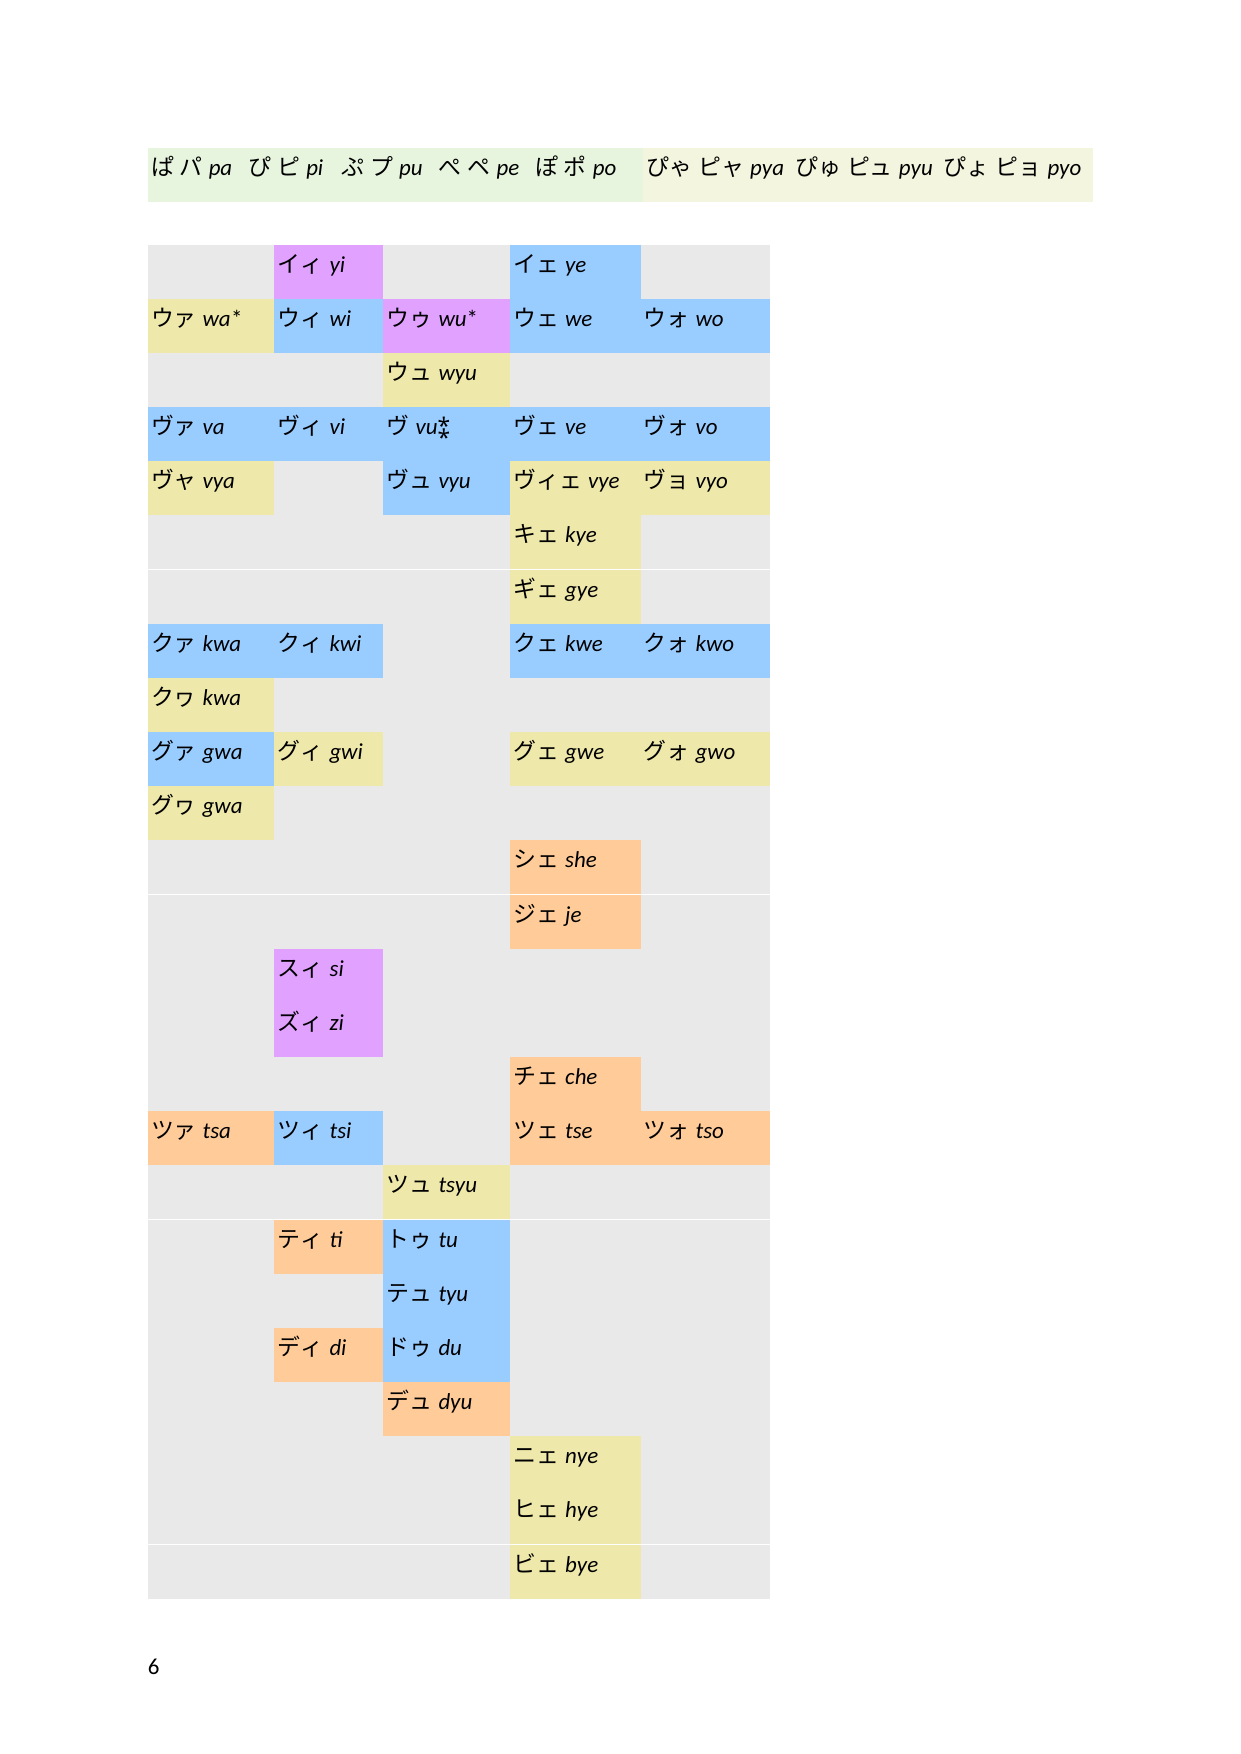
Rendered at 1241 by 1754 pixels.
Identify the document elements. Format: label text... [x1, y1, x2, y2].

table_cell チェ che [510, 1057, 641, 1111]
table_cell [148, 1057, 510, 1111]
table_cell [641, 1436, 770, 1490]
table_cell ヴョ vyo [641, 461, 770, 515]
table_cell シェ she [510, 840, 641, 894]
table_cell [641, 1545, 770, 1599]
table_cell ぴゅ ピュ pyu [792, 148, 941, 202]
table_cell ヒェ hye [510, 1490, 641, 1544]
table_cell ビェ bye [510, 1545, 641, 1599]
table_cell [641, 895, 770, 949]
table_cell [148, 570, 510, 624]
table_header イィ yi [274, 245, 383, 299]
table_cell ぽ ポ po [532, 148, 643, 202]
table_cell スィ si [274, 949, 383, 1003]
table_cell [148, 1165, 383, 1219]
table_cell ウゥ wu* [383, 299, 510, 353]
table_cell グィ gwi [274, 732, 383, 786]
table_cell [148, 1545, 510, 1599]
table_cell [148, 1274, 383, 1328]
table_cell [148, 515, 510, 569]
table_cell [148, 1436, 510, 1490]
table_cell [148, 949, 274, 1003]
table_cell ヴィェ vye [510, 461, 641, 515]
table_cell クォ kwo [641, 624, 770, 678]
table_cell [641, 570, 770, 624]
table_cell ツェ tse [510, 1111, 641, 1165]
table_cell [510, 353, 770, 407]
table_header [641, 245, 770, 299]
table_cell [274, 678, 770, 732]
table_cell グァ gwa [148, 732, 274, 786]
table_cell [148, 1328, 274, 1382]
table_cell ドゥ du [383, 1328, 510, 1382]
table_cell クヮ kwa [148, 678, 274, 732]
table_cell ぴ ピ pi [245, 148, 338, 202]
table_cell [510, 1274, 770, 1328]
table_cell [274, 786, 770, 840]
table_cell [148, 1003, 274, 1057]
table_cell クィ kwi [274, 624, 383, 678]
table_cell ウュ wyu [383, 353, 510, 407]
table_cell ディ di [274, 1328, 383, 1382]
table_cell ズィ zi [274, 1003, 383, 1057]
table_cell キェ kye [510, 515, 641, 569]
table_cell ウォ wo [641, 299, 770, 353]
table_cell [510, 1328, 770, 1382]
table_cell [641, 1490, 770, 1544]
table_cell テュ tyu [383, 1274, 510, 1328]
table_cell ぷ プ pu [338, 148, 436, 202]
table_cell [383, 949, 770, 1003]
table_cell ツォ tso [641, 1111, 770, 1165]
table_cell ヴャ vya [148, 461, 274, 515]
table_cell [510, 1165, 770, 1219]
table_cell [510, 1382, 770, 1436]
table_cell [148, 1220, 274, 1274]
table_cell [148, 840, 510, 894]
table_cell ツァ tsa [148, 1111, 274, 1165]
table_cell ヴォ vo [641, 407, 770, 461]
table_cell ぴゃ ピャ pya [643, 148, 792, 202]
table_cell ぱ パ pa [148, 148, 245, 202]
table_cell [148, 1382, 383, 1436]
table_cell クァ kwa [148, 624, 274, 678]
table_cell ヴュ vyu [383, 461, 510, 515]
table_cell [383, 624, 510, 678]
table_cell [383, 1111, 510, 1165]
table_cell ヴ vu⁑ [383, 407, 510, 461]
table_cell [274, 461, 383, 515]
table_cell [148, 1490, 510, 1544]
table_cell ぺ ペ pe [436, 148, 532, 202]
table_cell ヴェ ve [510, 407, 641, 461]
table_cell グェ gwe [510, 732, 641, 786]
table_cell [148, 353, 383, 407]
table_cell ジェ je [510, 895, 641, 949]
table_cell ギェ gye [510, 570, 641, 624]
table_cell ニェ nye [510, 1436, 641, 1490]
table_header イェ ye [510, 245, 641, 299]
table_cell [641, 1057, 770, 1111]
table_cell デュ dyu [383, 1382, 510, 1436]
table_cell [641, 515, 770, 569]
table_cell [383, 1003, 770, 1057]
table_cell ツィ tsi [274, 1111, 383, 1165]
table_header [148, 245, 274, 299]
table_cell ウェ we [510, 299, 641, 353]
table_cell ウィ wi [274, 299, 383, 353]
table_cell ティ ti [274, 1220, 383, 1274]
table_cell トゥ tu [383, 1220, 510, 1274]
table_cell ぴょ ピョ pyo [941, 148, 1093, 202]
table_cell [148, 895, 510, 949]
table_header [383, 245, 510, 299]
table_cell ウァ wa* [148, 299, 274, 353]
table_cell グヮ gwa [148, 786, 274, 840]
table_cell [641, 840, 770, 894]
table_cell [510, 1220, 770, 1274]
table_cell [383, 732, 510, 786]
table_cell グォ gwo [641, 732, 770, 786]
table_cell ツュ tsyu [383, 1165, 510, 1219]
table_cell クェ kwe [510, 624, 641, 678]
table_cell ヴァ va [148, 407, 274, 461]
